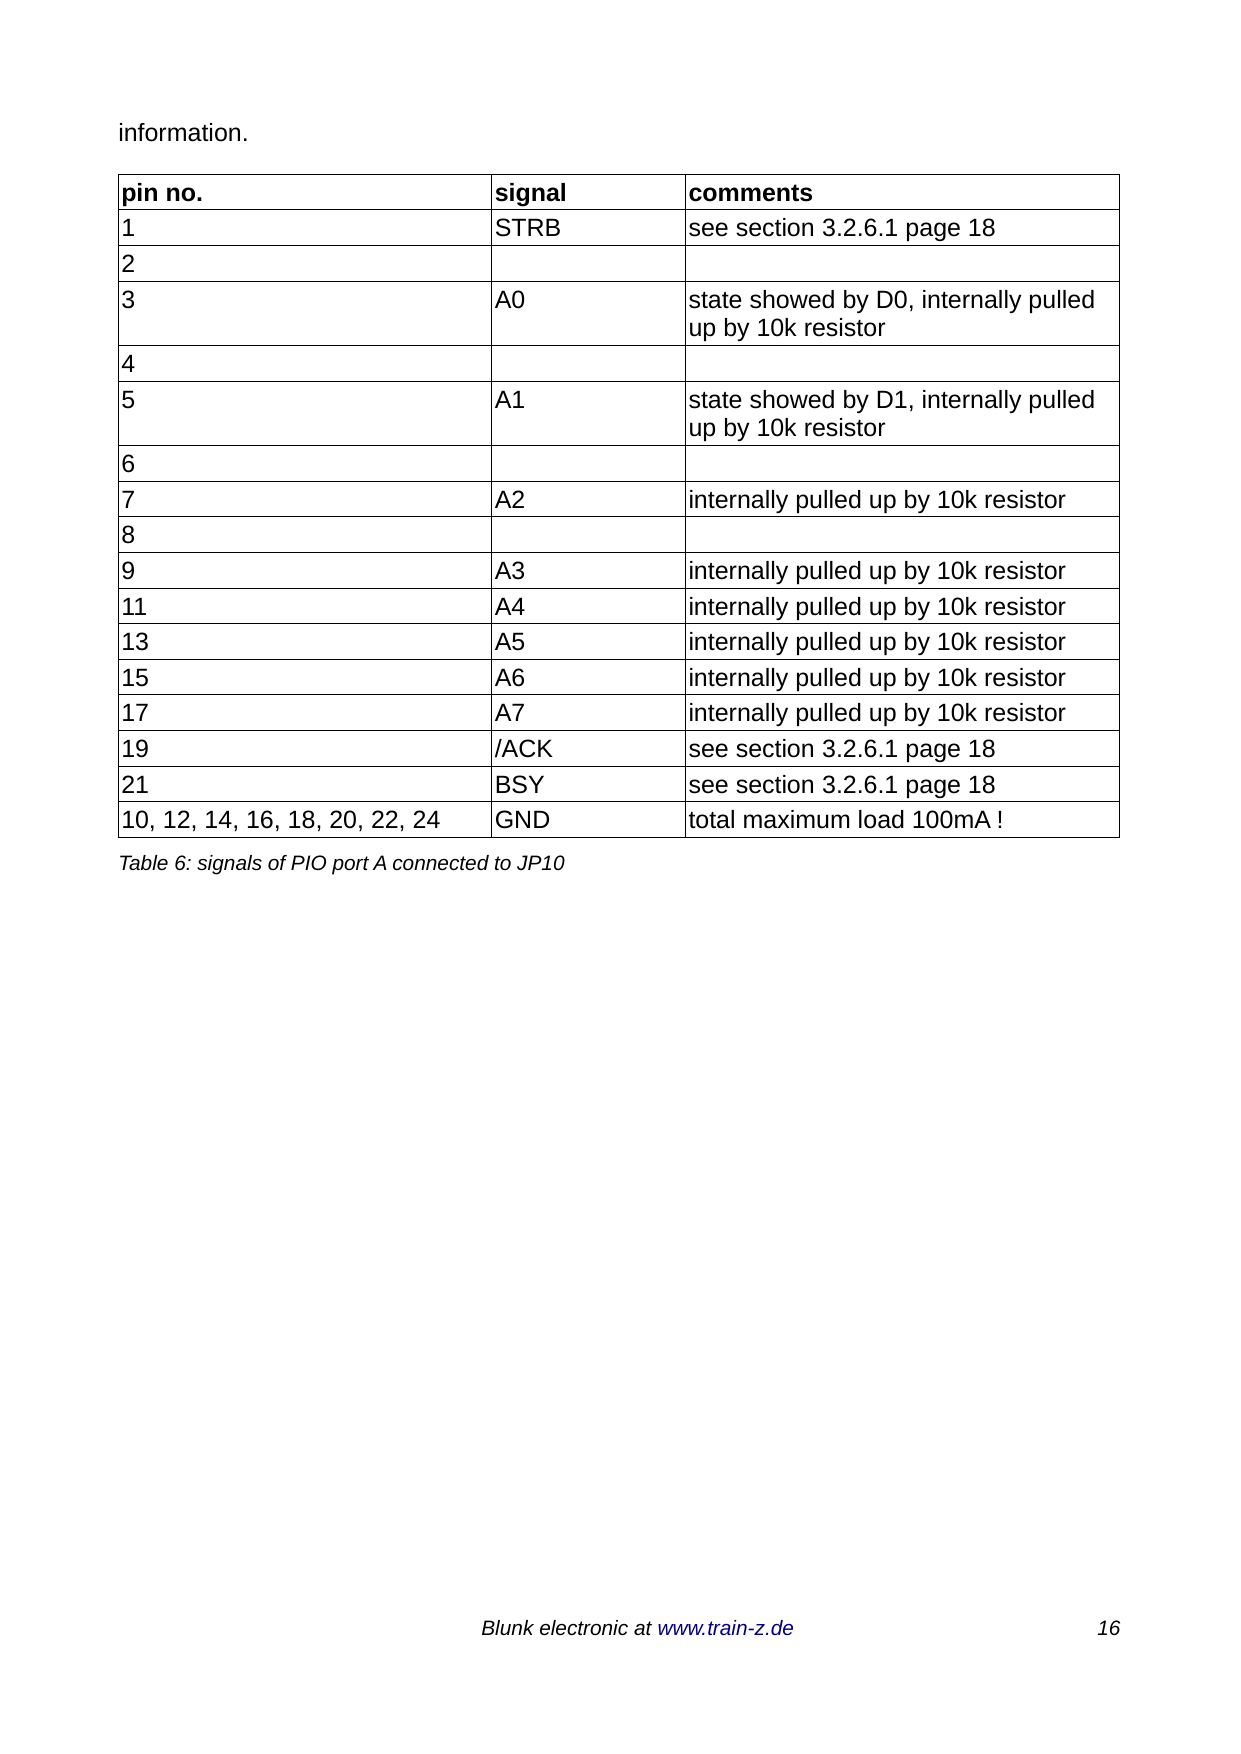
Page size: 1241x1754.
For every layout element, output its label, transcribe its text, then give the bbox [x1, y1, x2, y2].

table_cell A5 [492, 624, 685, 659]
table_cell 19 [119, 731, 491, 766]
table_cell state showed by D1, internally pulled up by 10k resistor [686, 382, 1119, 445]
table_cell A0 [492, 282, 685, 345]
table_cell [492, 246, 685, 281]
table_cell A6 [492, 660, 685, 694]
table_cell 3 [119, 282, 491, 345]
table_cell internally pulled up by 10k resistor [686, 553, 1119, 587]
table_cell [686, 446, 1119, 481]
table_cell [492, 517, 685, 552]
table_cell A2 [492, 482, 685, 516]
table_cell see section 3.2.6.1 page 20 [686, 210, 1119, 245]
table_cell internally pulled up by 10k resistor [686, 660, 1119, 694]
table_cell 5 [119, 382, 491, 445]
table_cell [686, 246, 1119, 281]
table_cell [686, 346, 1119, 381]
table_cell internally pulled up by 10k resistor [686, 695, 1119, 730]
table_cell [686, 517, 1119, 552]
table_header signal [492, 175, 685, 209]
table_cell BSY [492, 767, 685, 801]
table_cell 11 [119, 589, 491, 623]
table_cell A3 [492, 553, 685, 587]
table_cell A4 [492, 589, 685, 623]
table_cell see section 3.2.6.1 page 20 [686, 731, 1119, 766]
table_cell A7 [492, 695, 685, 730]
table_header comments [686, 175, 1119, 209]
table_cell 10, 12, 14, 16, 18, 20, 22, 24 [119, 802, 491, 837]
table_cell 7 [119, 482, 491, 516]
table_cell internally pulled up by 10k resistor [686, 624, 1119, 659]
table_header pin no. [119, 175, 491, 209]
table_cell GND [492, 802, 685, 837]
table_cell 13 [119, 624, 491, 659]
table_cell [492, 346, 685, 381]
table_cell internally pulled up by 10k resistor [686, 589, 1119, 623]
table_cell STRB [492, 210, 685, 245]
table_cell [492, 446, 685, 481]
text Table 6: signals of PIO port A connected to JP10 [118, 850, 1122, 874]
table_cell 2 [119, 246, 491, 281]
table_cell /ACK [492, 731, 685, 766]
text Regarding the mounting options see section 10 page 59. See datasheet for more information. [118, 118, 1122, 147]
table_cell state showed by D0, internally pulled up by 10k resistor [686, 282, 1119, 345]
table_cell 8 [119, 517, 491, 552]
table_cell internally pulled up by 10k resistor [686, 482, 1119, 516]
table_cell 21 [119, 767, 491, 801]
table_cell 4 [119, 346, 491, 381]
table_cell see section 3.2.6.1 page 20 [686, 767, 1119, 801]
table_cell A1 [492, 382, 685, 445]
table_cell 9 [119, 553, 491, 587]
table_cell 15 [119, 660, 491, 694]
table_cell total maximum load 100mA ! [686, 802, 1119, 837]
table_cell 6 [119, 446, 491, 481]
table_cell 17 [119, 695, 491, 730]
table_cell 1 [119, 210, 491, 245]
